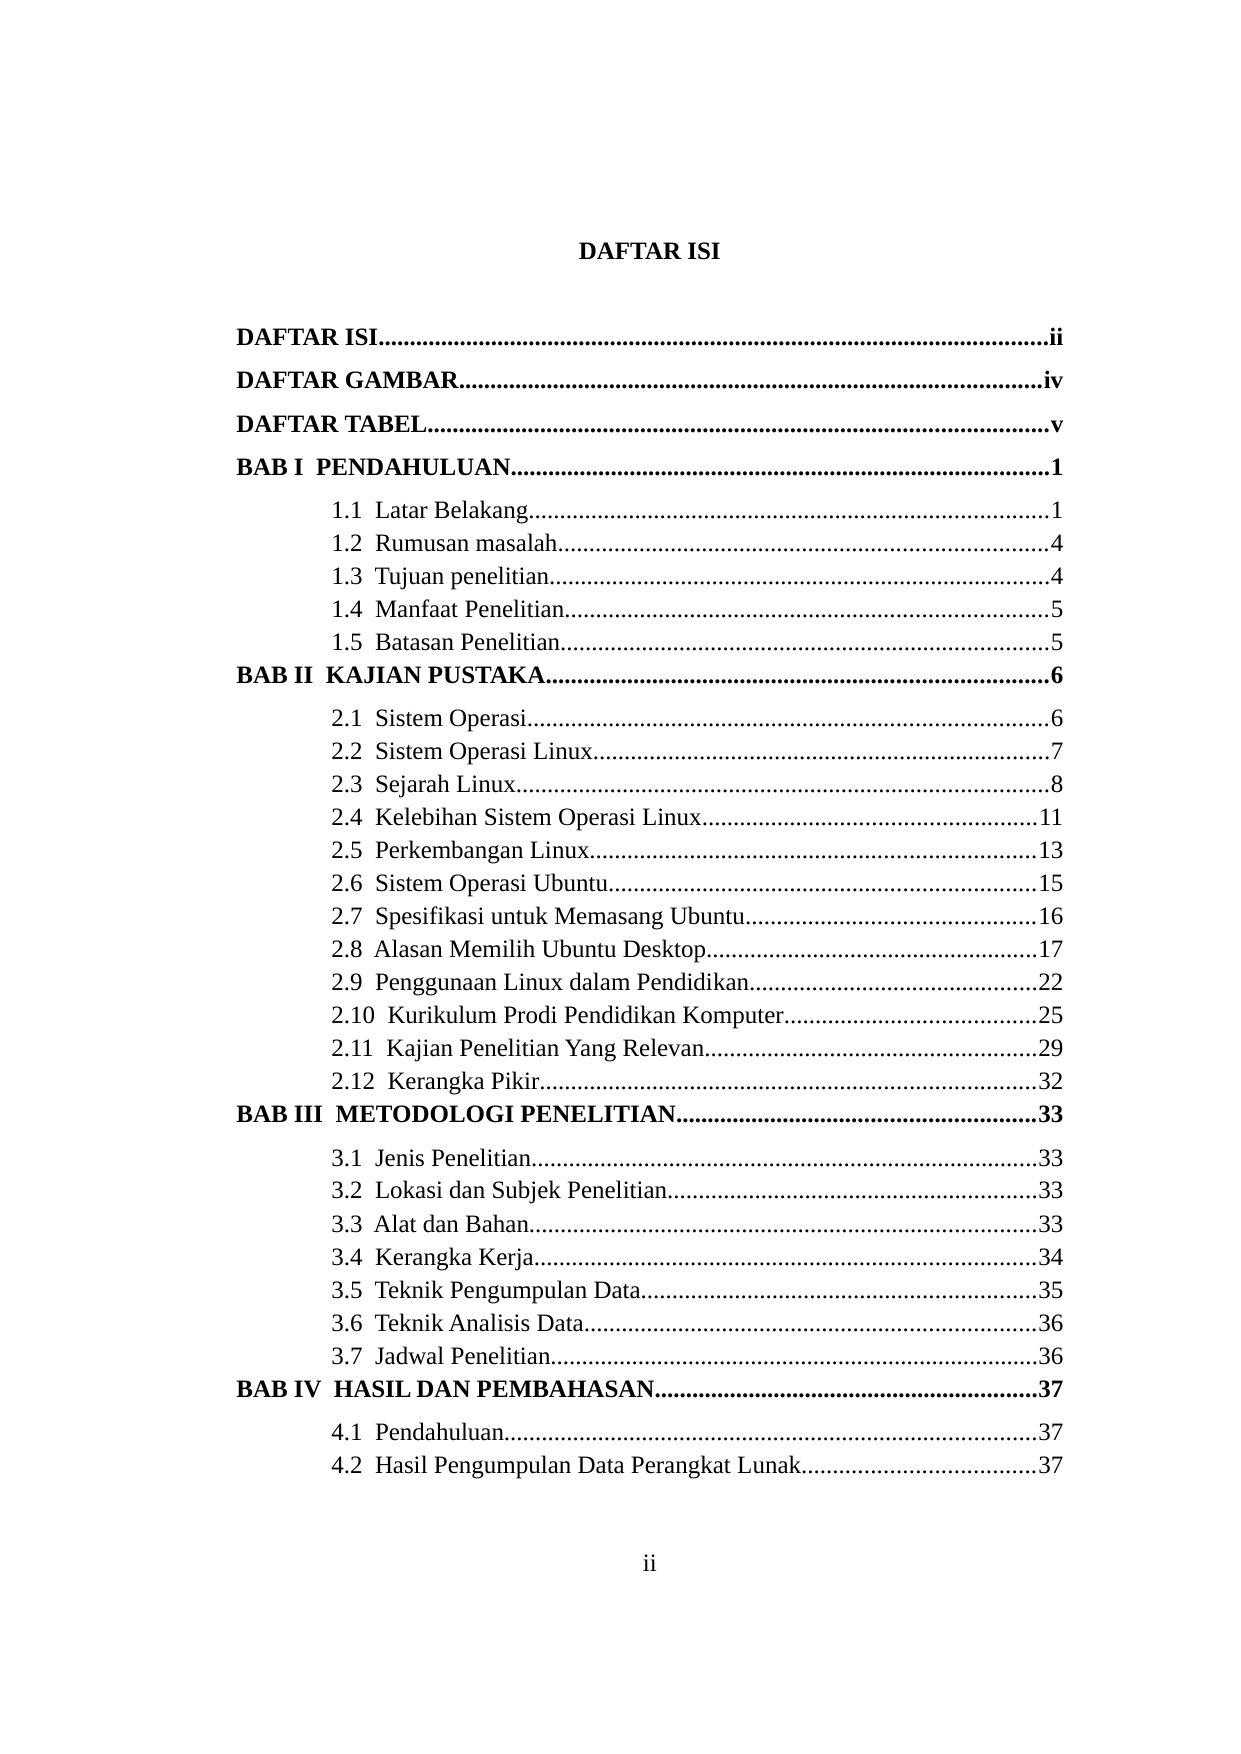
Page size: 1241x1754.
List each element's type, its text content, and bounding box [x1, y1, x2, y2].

text 2.4 Kelebihan Sistem Operasi Linux 11 [325, 802, 1063, 831]
text 3.1 Jenis Penelitian 33 [325, 1143, 1063, 1171]
text 3.7 Jadwal Penelitian 36 [325, 1341, 1063, 1369]
text BAB III METODOLOGI PENELITIAN 33 [236, 1099, 1063, 1128]
text 2.11 Kajian Penelitian Yang Relevan 29 [325, 1033, 1063, 1062]
text DAFTAR ISI ii [236, 322, 1063, 351]
text 2.2 Sistem Operasi Linux 7 [325, 736, 1063, 765]
text 1.3 Tujuan penelitian 4 [325, 561, 1063, 590]
text 2.12 Kerangka Pikir 32 [325, 1066, 1063, 1095]
text BAB II KAJIAN PUSTAKA 6 [236, 660, 1063, 689]
text 2.6 Sistem Operasi Ubuntu 15 [325, 868, 1063, 897]
text 2.1 Sistem Operasi 6 [325, 703, 1063, 732]
text 2.10 Kurikulum Prodi Pendidikan Komputer 25 [325, 1000, 1063, 1029]
text BAB IV HASIL DAN PEMBAHASAN 37 [236, 1374, 1063, 1402]
text 1.2 Rumusan masalah 4 [325, 528, 1063, 557]
subtitle DAFTAR ISI [236, 236, 1063, 265]
text 4.2 Hasil Pengumpulan Data Perangkat Lunak 37 [325, 1450, 1063, 1479]
text 2.9 Penggunaan Linux dalam Pendidikan 22 [325, 967, 1063, 996]
text 3.2 Lokasi dan Subjek Penelitian 33 [325, 1176, 1063, 1204]
text 1.5 Batasan Penelitian 5 [325, 627, 1063, 656]
text DAFTAR TABEL v [236, 409, 1063, 437]
text 1.1 Latar Belakang 1 [325, 495, 1063, 524]
text 2.8 Alasan Memilih Ubuntu Desktop 17 [325, 934, 1063, 963]
text 2.3 Sejarah Linux 8 [325, 769, 1063, 798]
text 1.4 Manfaat Penelitian 5 [325, 594, 1063, 623]
text BAB I PENDAHULUAN 1 [236, 452, 1063, 481]
text DAFTAR GAMBAR iv [236, 366, 1063, 394]
text 4.1 Pendahuluan 37 [325, 1417, 1063, 1446]
text 2.7 Spesifikasi untuk Memasang Ubuntu 16 [325, 901, 1063, 930]
text 2.5 Perkembangan Linux 13 [325, 835, 1063, 864]
text 3.5 Teknik Pengumpulan Data 35 [325, 1275, 1063, 1303]
text 3.4 Kerangka Kerja 34 [325, 1242, 1063, 1270]
text 3.6 Teknik Analisis Data 36 [325, 1308, 1063, 1336]
text 3.3 Alat dan Bahan 33 [325, 1209, 1063, 1237]
